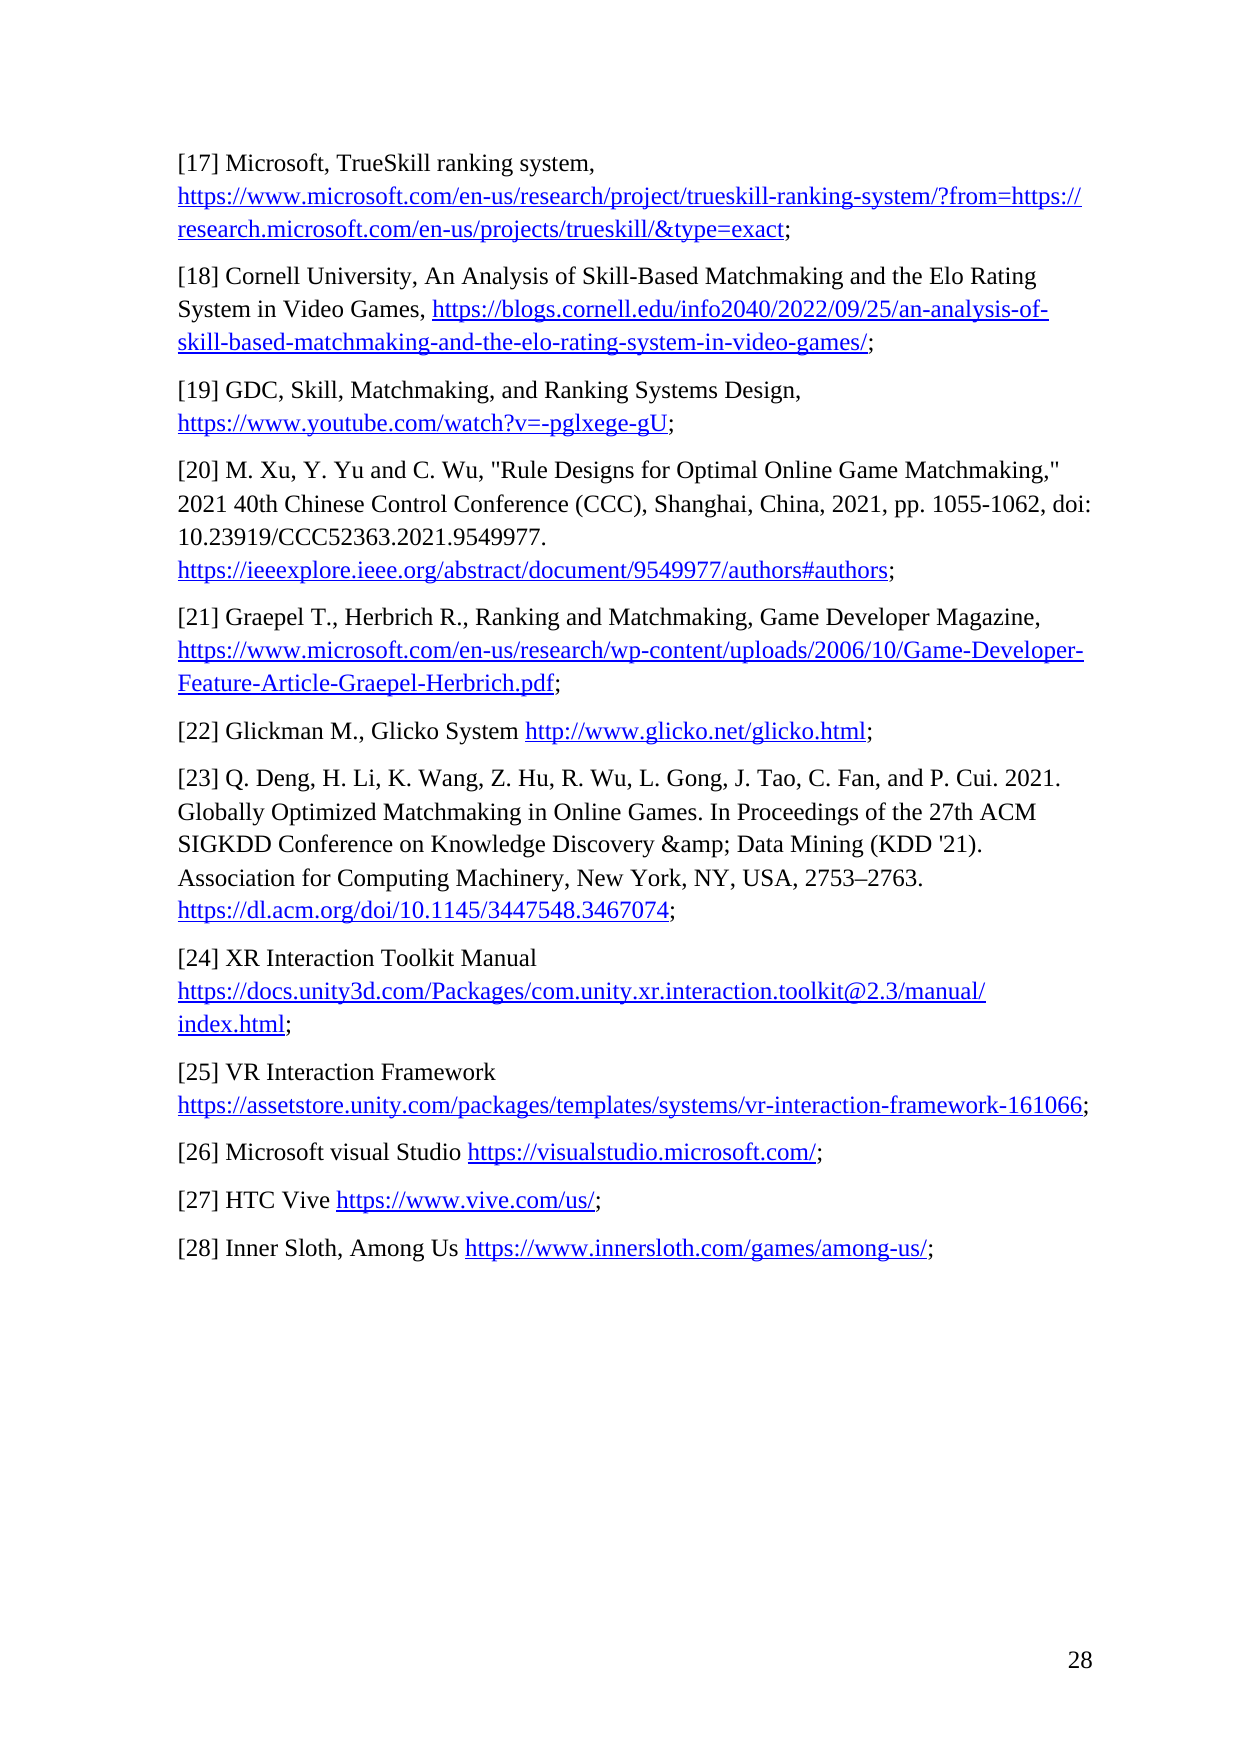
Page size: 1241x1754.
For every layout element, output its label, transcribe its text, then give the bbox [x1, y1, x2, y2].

text [28] Inner Sloth, Among Us https://www.innersloth.com/games/among-us/; [177, 1233, 1092, 1261]
text [21] Graepel T., Herbrich R., Ranking and Matchmaking, Game Developer Magazine, https://www.microsoft.com/en-us/research/wp-content/uploads/2006/10/Game-Developer-Feature-Article-Graepel-Herbrich.pdf; [177, 602, 1092, 697]
text [26] Microsoft visual Studio https://visualstudio.microsoft.com/; [177, 1137, 1092, 1166]
text [19] GDC, Skill, Matchmaking, and Ranking Systems Design, https://www.youtube.com/watch?v=-pglxege-gU; [177, 375, 1092, 437]
text [22] Glickman M., Glicko System http://www.glicko.net/glicko.html; [177, 716, 1092, 745]
text [27] HTC Vive https://www.vive.com/us/; [177, 1185, 1092, 1214]
text [17] Microsoft, TrueSkill ranking system, https://www.microsoft.com/en-us/research/project/trueskill-ranking-system/?from=https://research.microsoft.com/en-us/projects/trueskill/&type=exact; [177, 148, 1092, 242]
text [20] M. Xu, Y. Yu and C. Wu, "Rule Designs for Optimal Online Game Matchmaking," 2021 40th Chinese Control Conference (CCC), Shanghai, China, 2021, pp. 1055-1062, doi: 10.23919/CCC52363.2021.9549977. https://ieeexplore.ieee.org/abstract/document/9549977/authors#authors; [177, 456, 1092, 583]
text [25] VR Interaction Framework https://assetstore.unity.com/packages/templates/systems/vr-interaction-framework-161066; [177, 1057, 1092, 1119]
text [23] Q. Deng, H. Li, K. Wang, Z. Hu, R. Wu, L. Gong, J. Tao, C. Fan, and P. Cui. 2021. Globally Optimized Matchmaking in Online Games. In Proceedings of the 27th ACM SIGKDD Conference on Knowledge Discovery &amp; Data Mining (KDD '21). Association for Computing Machinery, New York, NY, USA, 2753–2763. https://dl.acm.org/doi/10.1145/3447548.3467074; [177, 763, 1092, 924]
text [24] XR Interaction Toolkit Manual https://docs.unity3d.com/Packages/com.unity.xr.interaction.toolkit@2.3/manual/index.html; [177, 943, 1092, 1038]
text [18] Cornell University, An Analysis of Skill-Based Matchmaking and the Elo Rating System in Video Games, https://blogs.cornell.edu/info2040/2022/09/25/an-analysis-of-skill-based-matchmaking-and-the-elo-rating-system-in-video-games/; [177, 261, 1092, 356]
